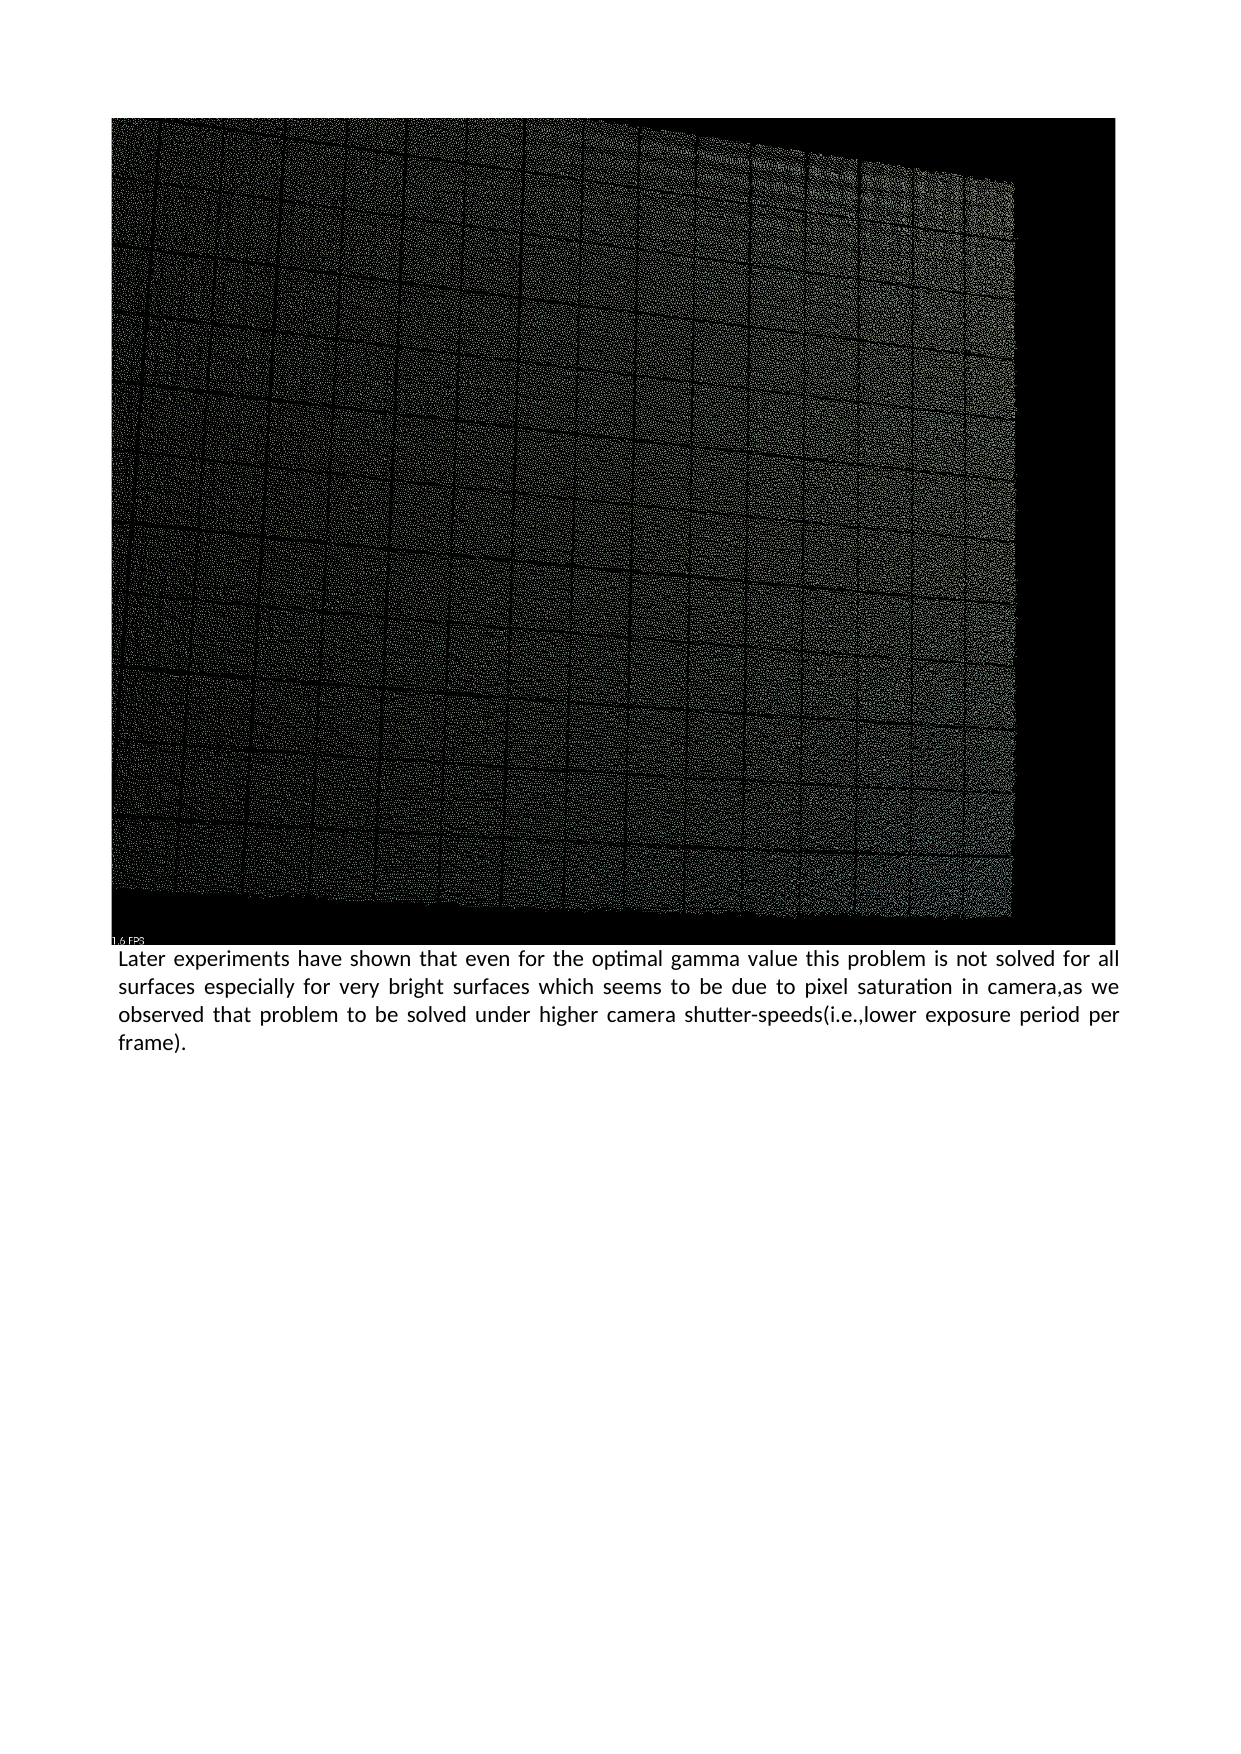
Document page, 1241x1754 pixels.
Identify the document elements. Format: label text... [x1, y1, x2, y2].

text Later experiments have shown that even for the optimal gamma value this problem is not solved for all surfaces especially for very bright surfaces which seems to be due to pixel saturation in camera,as we observed that problem to be solved under higher camera shutter-speeds(i.e.,lower exposure period per frame). [118, 118, 1122, 1056]
picture [111, 118, 1116, 945]
